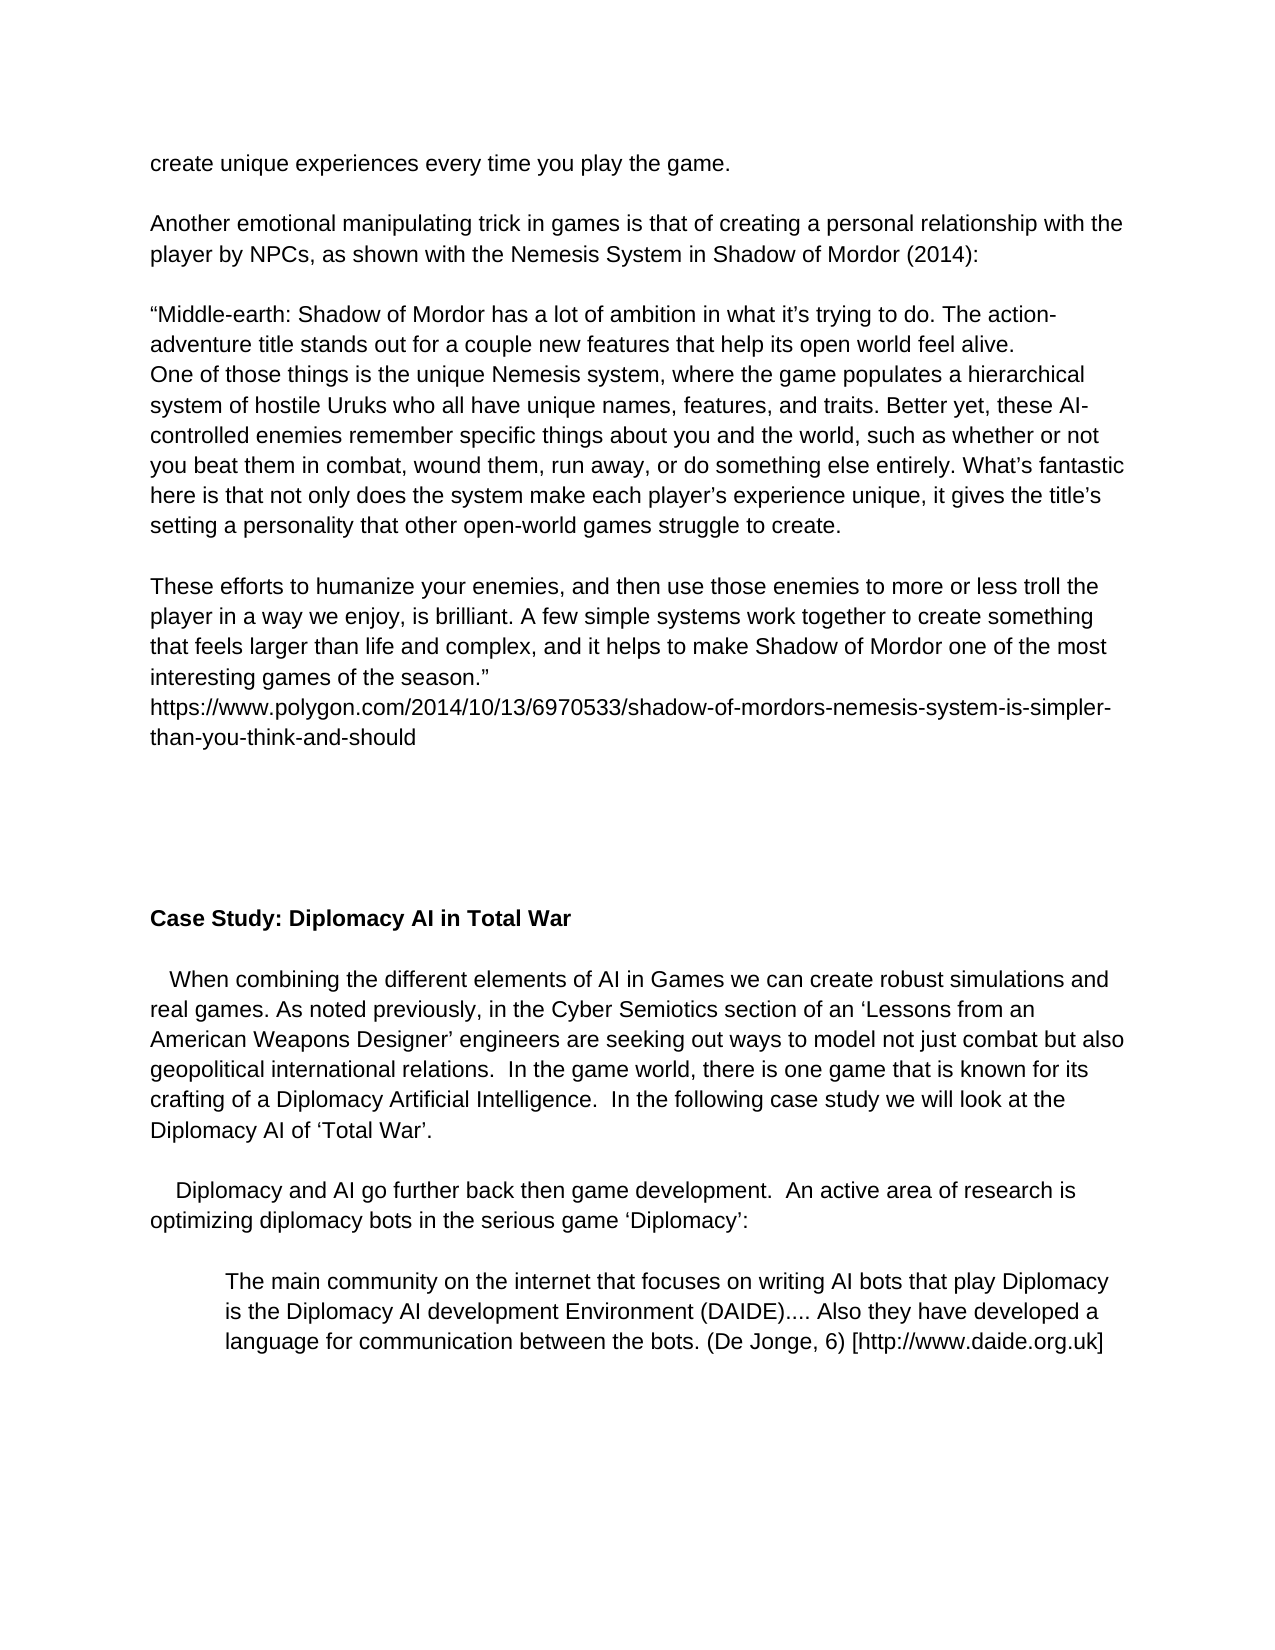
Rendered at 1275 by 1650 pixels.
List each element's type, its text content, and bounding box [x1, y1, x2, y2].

text create unique experiences every time you play the game. Another emotional manipulating trick in games is that of creating a personal relationship with the player by NPCs, as shown with the Nemesis System in Shadow of Mordor (2014): “Middle-earth: Shadow of Mordor has a lot of ambition in what it’s trying to do. The action-adventure title stands out for a couple new features that help its open world feel alive. One of those things is the unique Nemesis system, where the game populates a hierarchical system of hostile Uruks who all have unique names, features, and traits. Better yet, these AI-controlled enemies remember specific things about you and the world, such as whether or not you beat them in combat, wound them, run away, or do something else entirely. What’s fantastic here is that not only does the system make each player’s experience unique, it gives the title’s setting a personality that other open-world games struggle to create. These efforts to humanize your enemies, and then use those enemies to more or less troll the player in a way we enjoy, is brilliant. A few simple systems work together to create something that feels larger than life and complex, and it helps to make Shadow of Mordor one of the most interesting games of the season.” https://www.polygon.com/2014/10/13/6970533/shadow-of-mordors-nemesis-system-is-simpler-than-you-think-and-should [150, 150, 1125, 811]
text Case Study: Diplomacy AI in Total War [150, 905, 1125, 932]
text The main community on the internet that focuses on writing AI bots that play Diplomacy is the Diplomacy AI development Environment (DAIDE).... Also they have developed a language for communication between the bots. (De Jonge, 6) [http://www.daide.org.uk] [225, 1268, 1125, 1385]
text When combining the different elements of AI in Games we can create robust simulations and real games. As noted previously, in the Cyber Semiotics section of an ‘Lessons from an American Weapons Designer’ engineers are seeking out ways to model not just combat but also geopolitical international relations. In the game world, there is one game that is known for its crafting of a Diplomacy Artificial Intelligence. In the following case study we will look at the Diplomacy AI of ‘Total War’. [150, 935, 1125, 1173]
text Diplomacy and AI go further back then game development. An active area of research is optimizing diplomacy bots in the serious game ‘Diplomacy’: [150, 1177, 1125, 1234]
